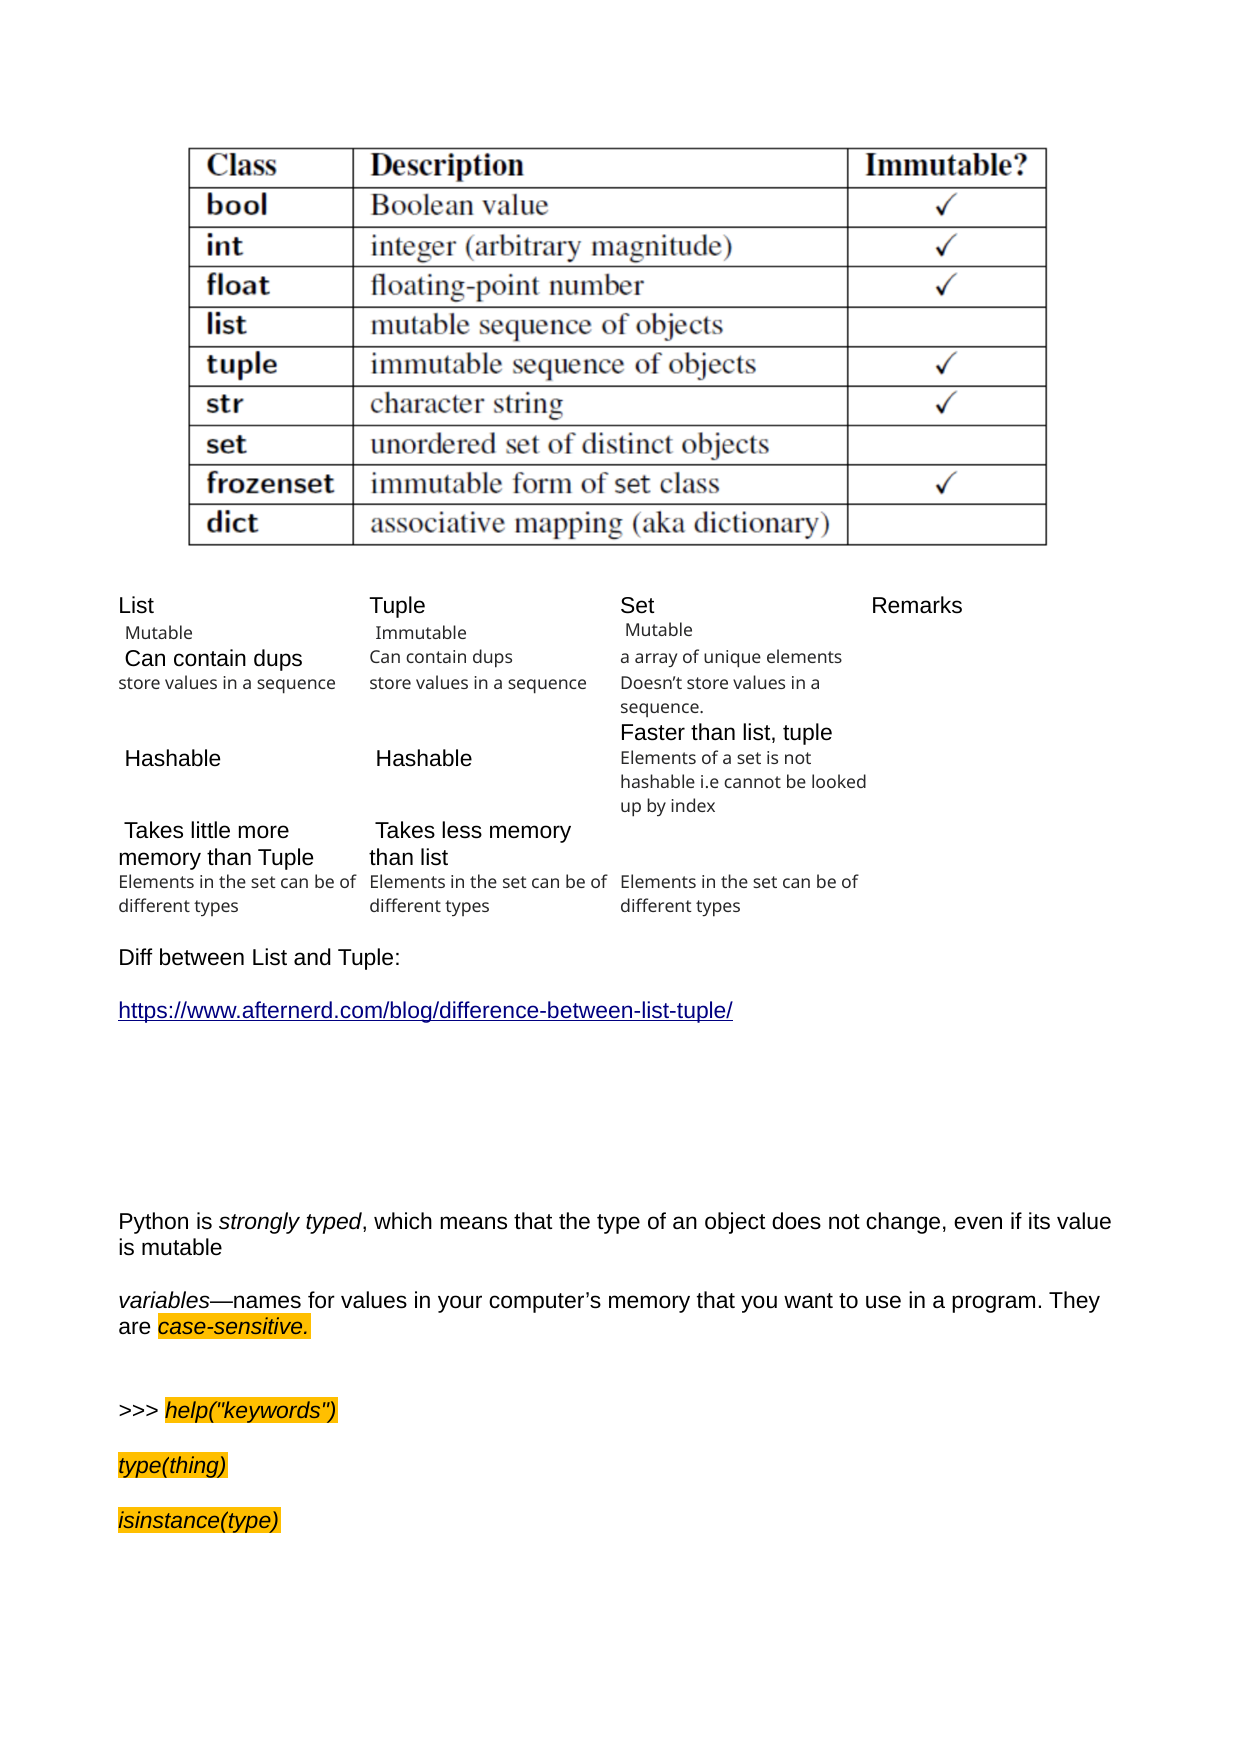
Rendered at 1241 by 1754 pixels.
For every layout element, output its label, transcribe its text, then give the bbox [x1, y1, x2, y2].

table_header Set [620, 592, 871, 618]
table_cell Faster than list, tuple [620, 719, 871, 745]
table_cell [871, 719, 1122, 745]
text Diff between List and Tuple: [118, 944, 1122, 970]
table_header Remarks [871, 592, 1122, 618]
table_cell [871, 671, 1122, 719]
text type(thing) [118, 1452, 1122, 1478]
text isinstance(type) [118, 1507, 1122, 1533]
table_header List [118, 592, 369, 618]
table_cell Immutable [369, 618, 620, 644]
table_cell Elements in the set can be of different types [620, 870, 871, 918]
text Python is strongly typed, which means that the type of an object does not change, even if its value is mutable [118, 1208, 1122, 1260]
table_cell Hashable [369, 745, 620, 817]
table_cell Mutable [620, 618, 871, 644]
table_cell Elements in the set can be of different types [118, 870, 369, 918]
table_header Tuple [369, 592, 620, 618]
table_cell Can contain dups [118, 645, 369, 671]
table_cell [871, 817, 1122, 870]
table_cell [871, 645, 1122, 671]
table_cell store values in a sequence [118, 671, 369, 719]
table_cell Can contain dups [369, 645, 620, 671]
table_cell Hashable [118, 745, 369, 817]
table_cell Elements of a set is not hashable i.e cannot be looked up by index [620, 745, 871, 817]
picture [167, 118, 1074, 559]
table_cell [871, 870, 1122, 918]
text https://www.afternerd.com/blog/difference-between-list-tuple/ [118, 997, 1122, 1023]
table_cell [118, 719, 369, 745]
table_cell [871, 745, 1122, 817]
table_cell Doesn’t store values in a sequence. [620, 671, 871, 719]
table_cell [369, 719, 620, 745]
table_cell [871, 618, 1122, 644]
table_cell a array of unique elements [620, 645, 871, 671]
table_cell store values in a sequence [369, 671, 620, 719]
table_cell Takes little more memory than Tuple [118, 817, 369, 870]
text variables—names for values in your computer’s memory that you want to use in a program. They are case-sensitive. [118, 1287, 1122, 1339]
text >>> help("keywords") [118, 1397, 1122, 1423]
table_cell [620, 817, 871, 870]
table_cell Takes less memory than list [369, 817, 620, 870]
table_cell Mutable [118, 618, 369, 644]
table_cell Elements in the set can be of different types [369, 870, 620, 918]
